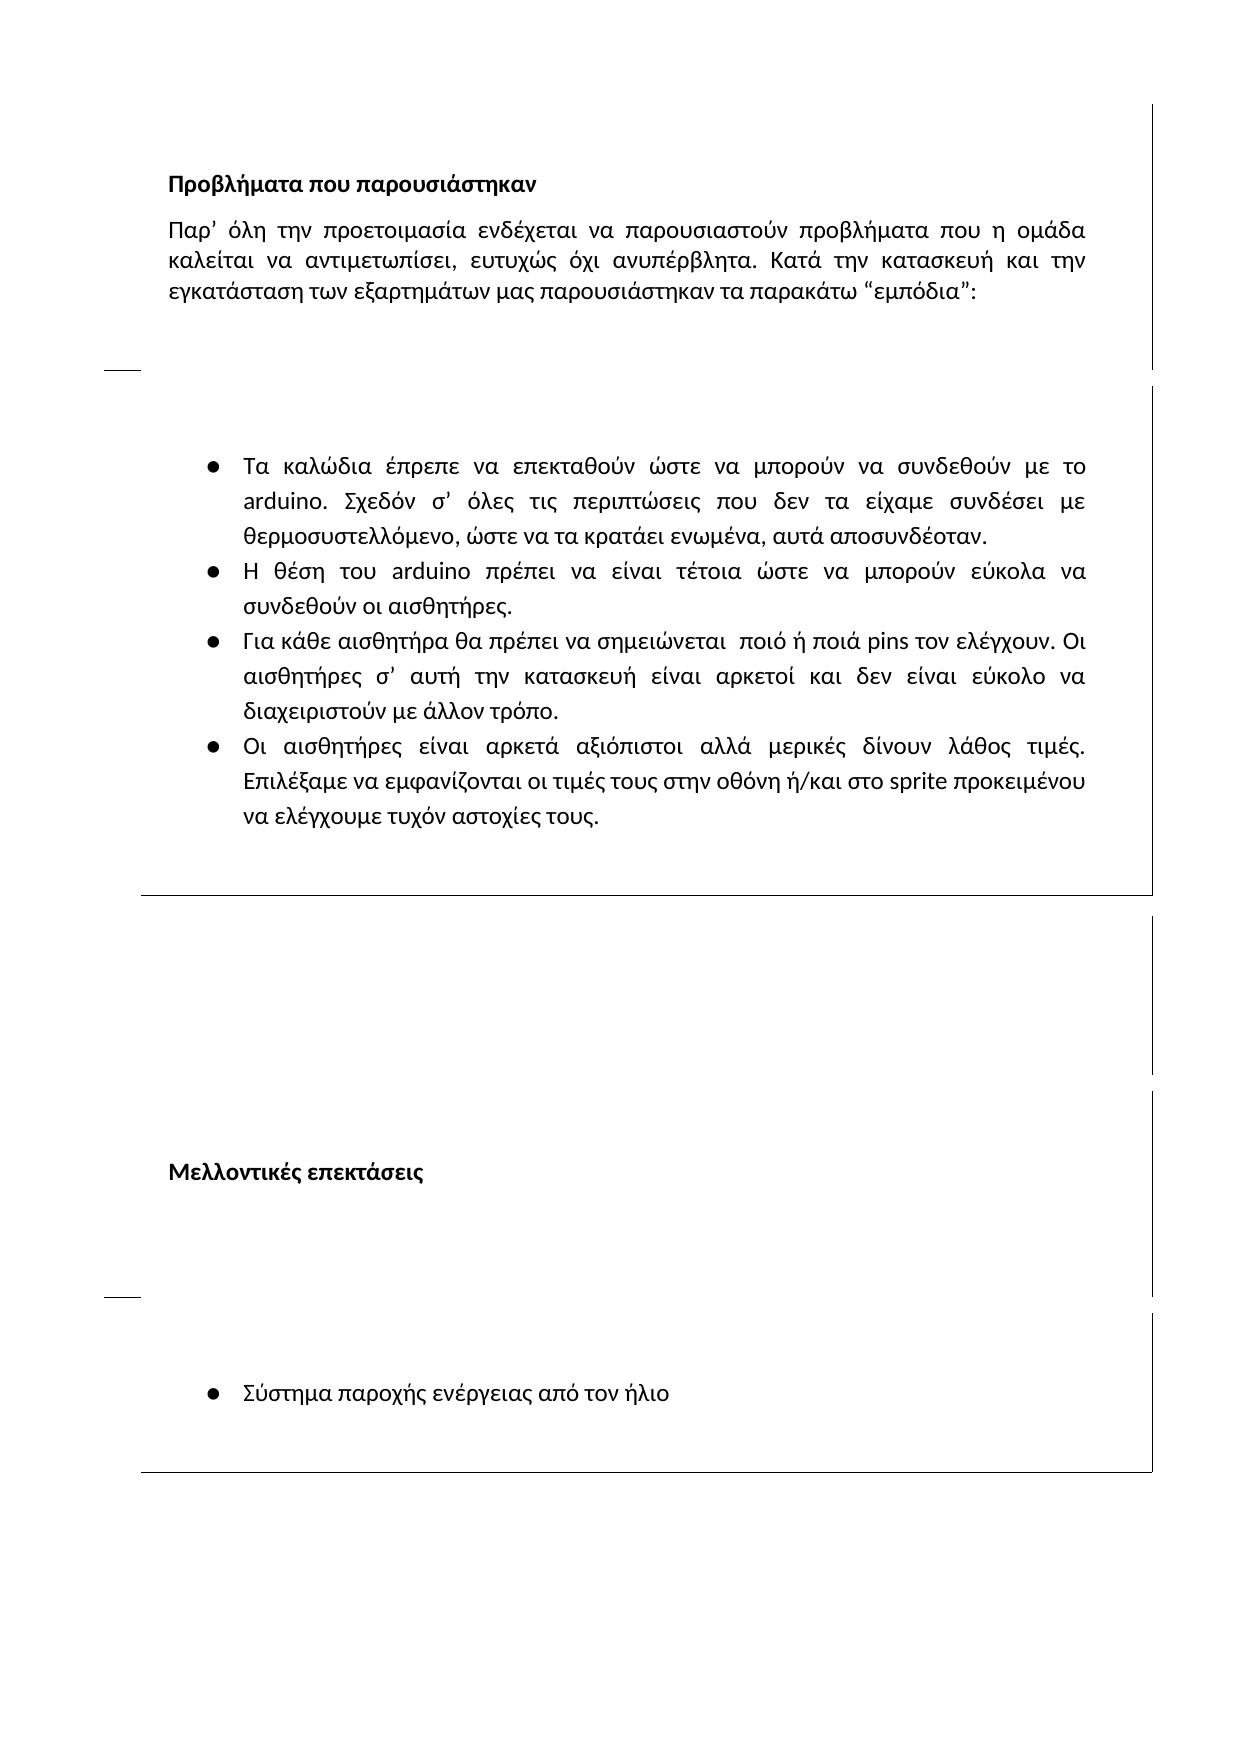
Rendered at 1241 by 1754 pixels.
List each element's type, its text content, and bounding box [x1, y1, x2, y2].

text Παρ’ όλη την προετοιμασία ενδέχεται να παρουσιαστούν προβλήματα που η ομάδα καλείται να αντιμετωπίσει, ευτυχώς όχι ανυπέρβλητα. Κατά την κατασκευή και την εγκατάσταση των εξαρτημάτων μας παρουσιάστηκαν τα παρακάτω “εμπόδια”: [103, 149, 1152, 370]
list Για κάθε αισθητήρα θα πρέπει να σημειώνεται ποιό ή ποιά pins τον ελέγχουν. Οι αισθητήρες σ’ αυτή την κατασκευή είναι αρκετοί και δεν είναι εύκολο να διαχειριστούν με άλλον τρόπο. [141, 561, 1152, 666]
text Μελλοντικές επεκτάσεις [103, 1091, 1152, 1137]
list Οι αισθητήρες είναι αρκετά αξιόπιστοι αλλά μερικές δίνουν λάθος τιμές. Επιλέξαμε να εμφανίζονται οι τιμές τους στην οθόνη ή/και στο sprite προκειμένου να ελέγχουμε τυχόν αστοχίες τους. [141, 666, 1152, 895]
list Τα καλώδια έπρεπε να επεκταθούν ώστε να μπορούν να συνδεθούν με το arduino. Σχεδόν σ’ όλες τις περιπτώσεις που δεν τα είχαμε συνδέσει με θερμοσυστελλόμενο, ώστε να τα κρατάει ενωμένα, αυτά αποσυνδέοταν. [141, 386, 1152, 491]
list Σύστημα παροχής ενέργειας από τον ήλιο [141, 1312, 1152, 1472]
text Προβλήματα που παρουσιάστηκαν [103, 103, 1152, 149]
list Η θέση του arduino πρέπει να είναι τέτοια ώστε να μπορούν εύκολα να συνδεθούν οι αισθητήρες. [141, 491, 1152, 561]
